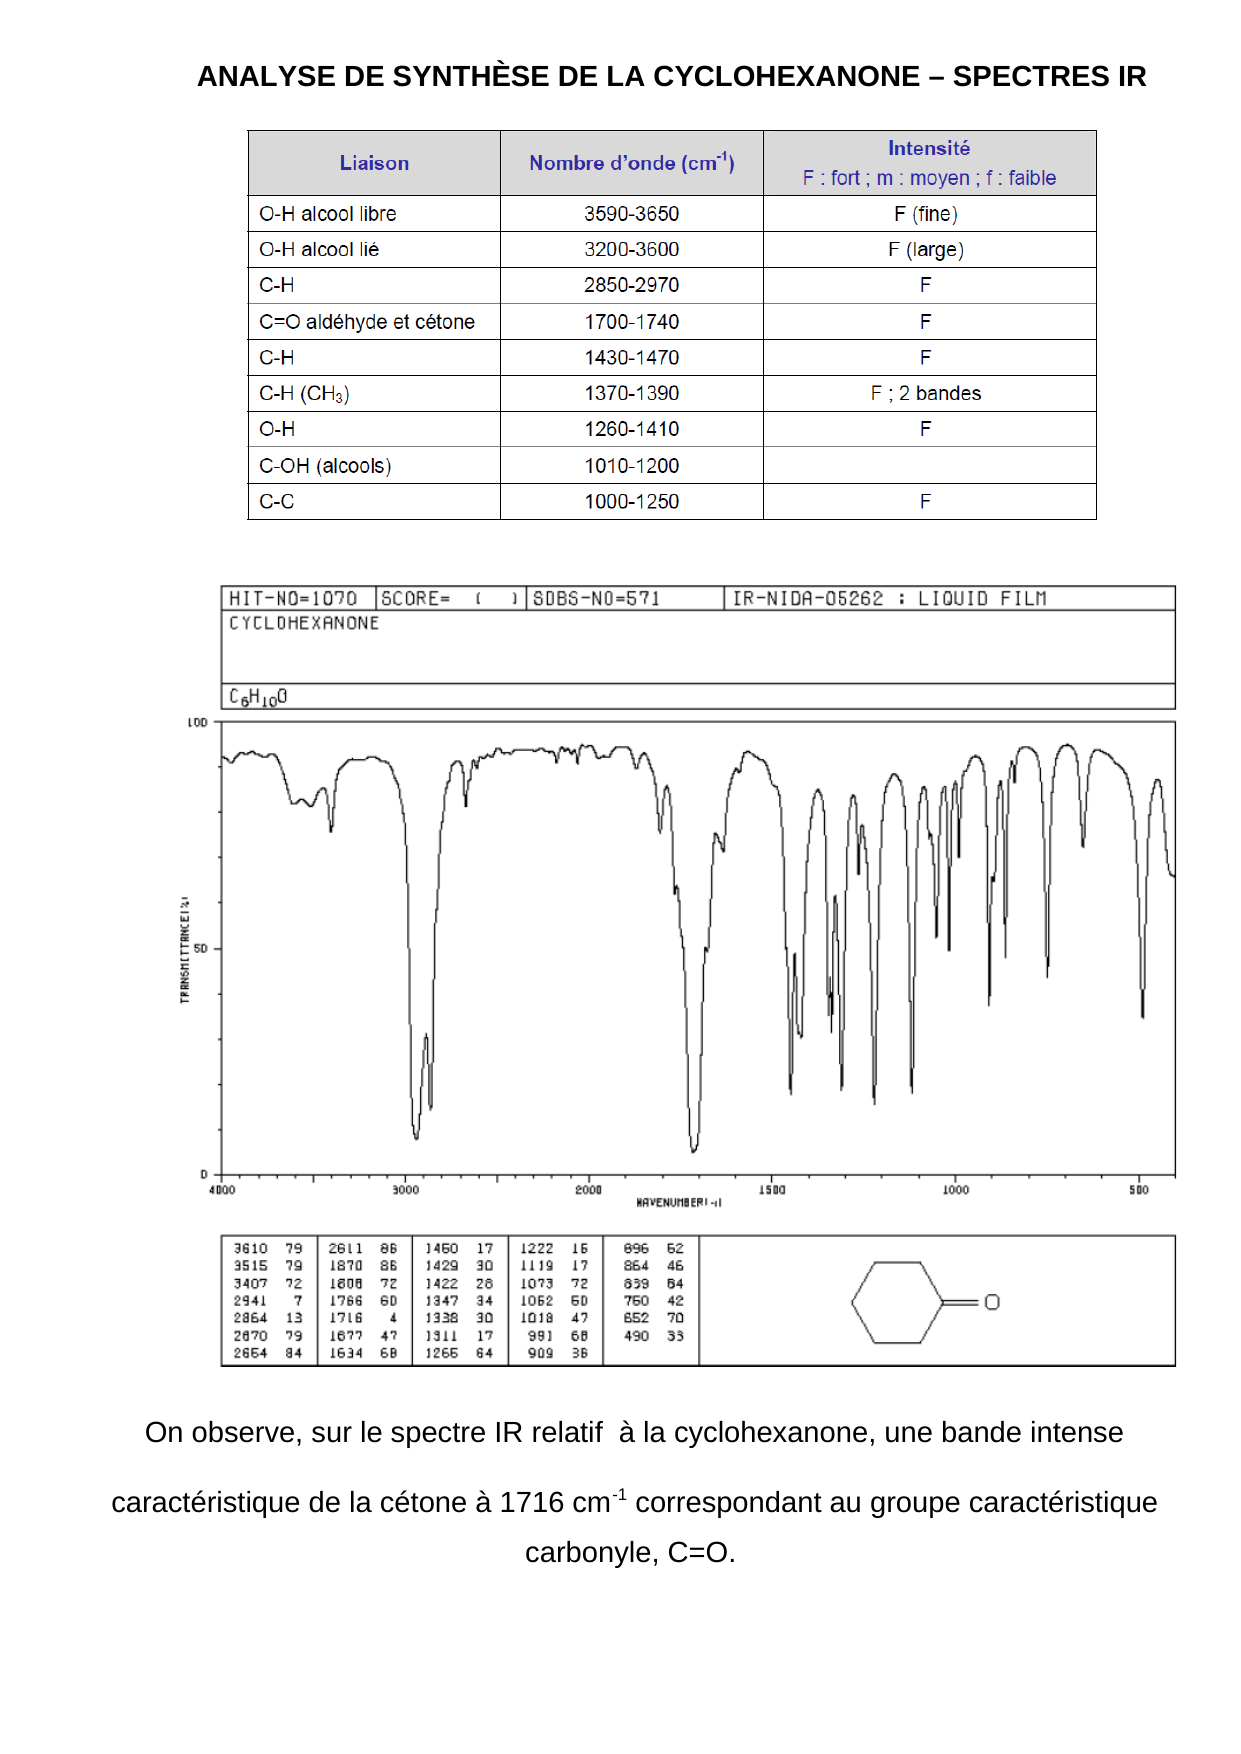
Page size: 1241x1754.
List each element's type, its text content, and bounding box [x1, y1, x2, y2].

picture [163, 569, 1182, 1367]
picture [245, 126, 1099, 522]
text On observe, sur le spectre IR relatif à la cyclohexanone, une bande intense caractéristique de la cétone à 1716 cm-1 correspondant au groupe caractéristique carbonyle, C=O. [88, 1415, 1181, 1569]
list Analyse de synthèse de la cyclohexanone – spectres IR [163, 59, 1181, 93]
